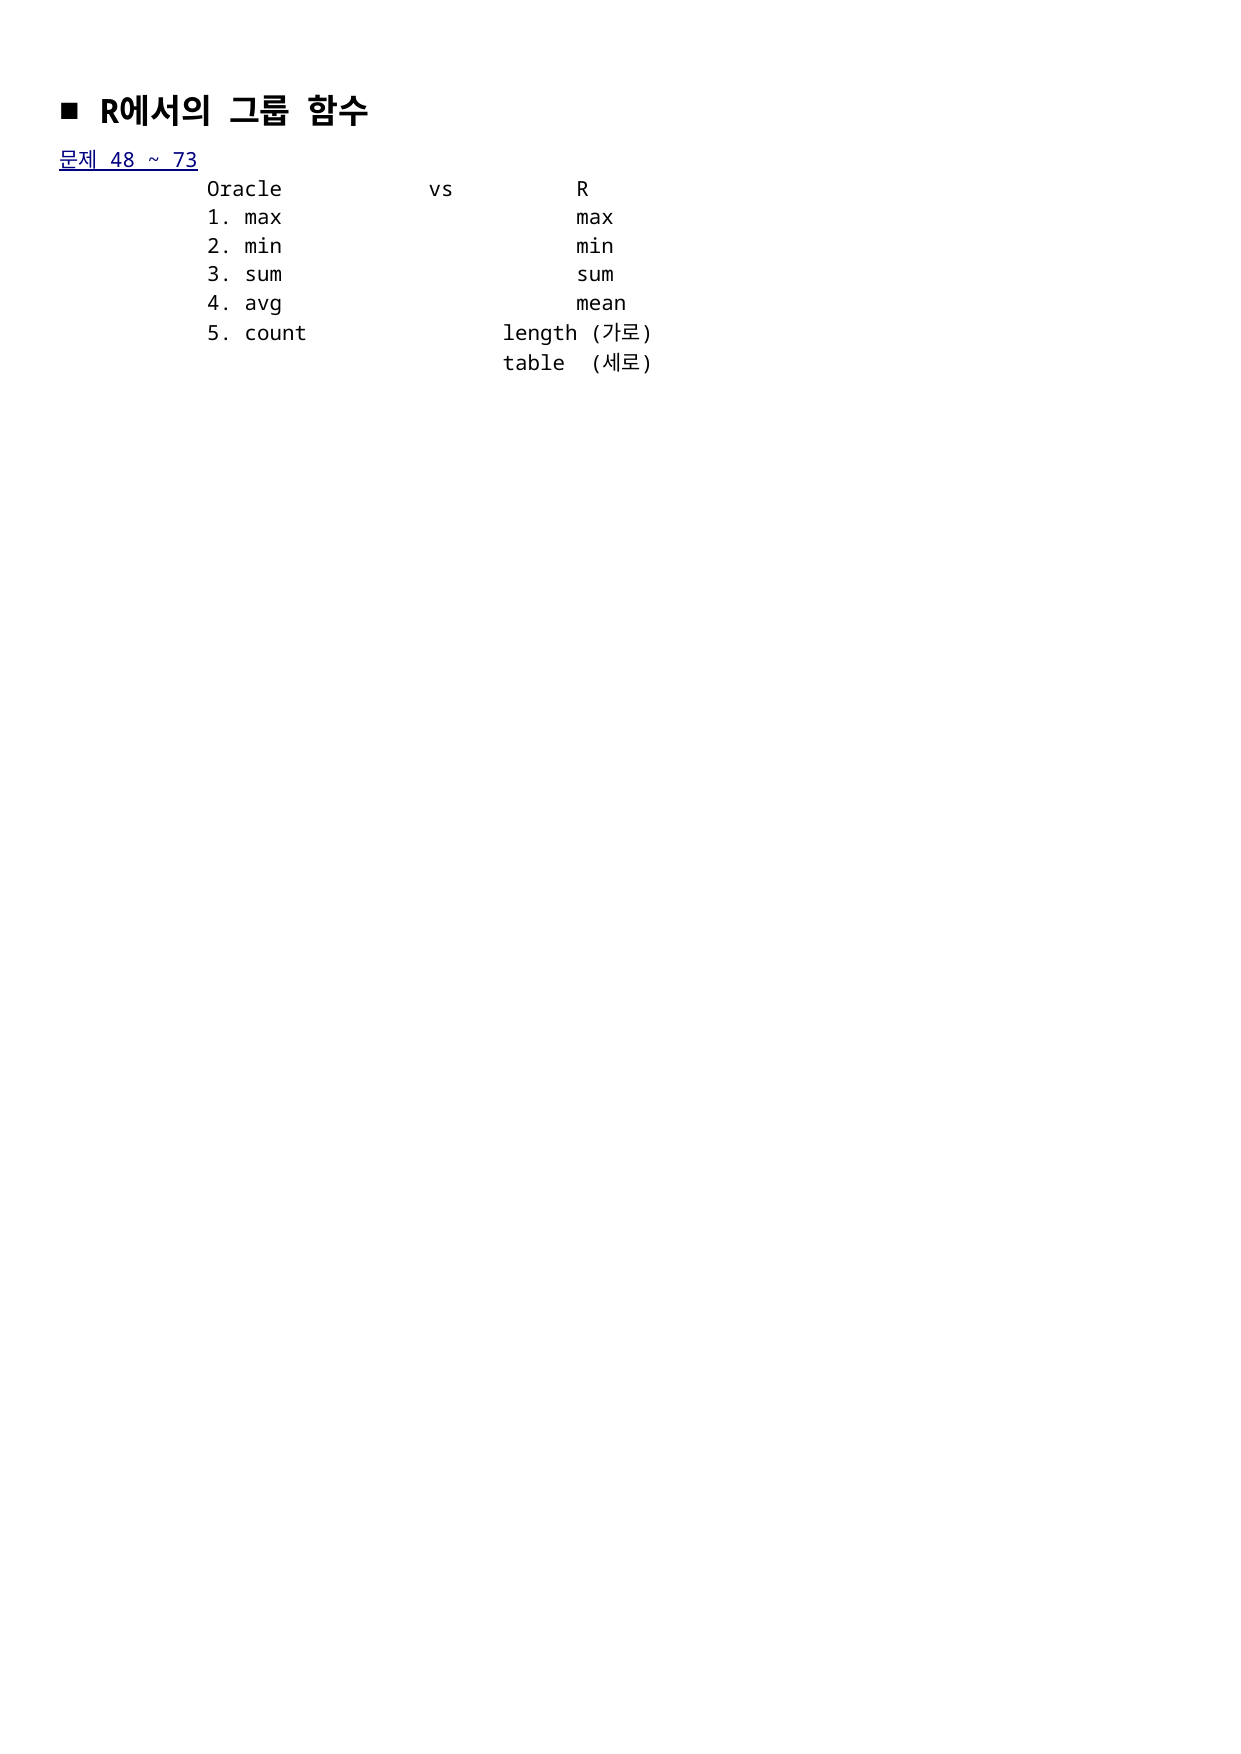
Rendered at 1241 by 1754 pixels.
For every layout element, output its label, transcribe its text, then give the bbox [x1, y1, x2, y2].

text 1. max max [59, 202, 1181, 231]
subtitle ■ R에서의 그룹 함수 [59, 84, 1181, 133]
text Oracle vs R [59, 174, 1181, 202]
text 3. sum sum [59, 259, 1181, 288]
text table (세로) [59, 346, 1181, 377]
text 4. avg mean [59, 288, 1181, 316]
text 2. min min [59, 231, 1181, 259]
text 5. count length (가로) [59, 316, 1181, 346]
text 문제 48 ~ 73 [59, 145, 1181, 174]
